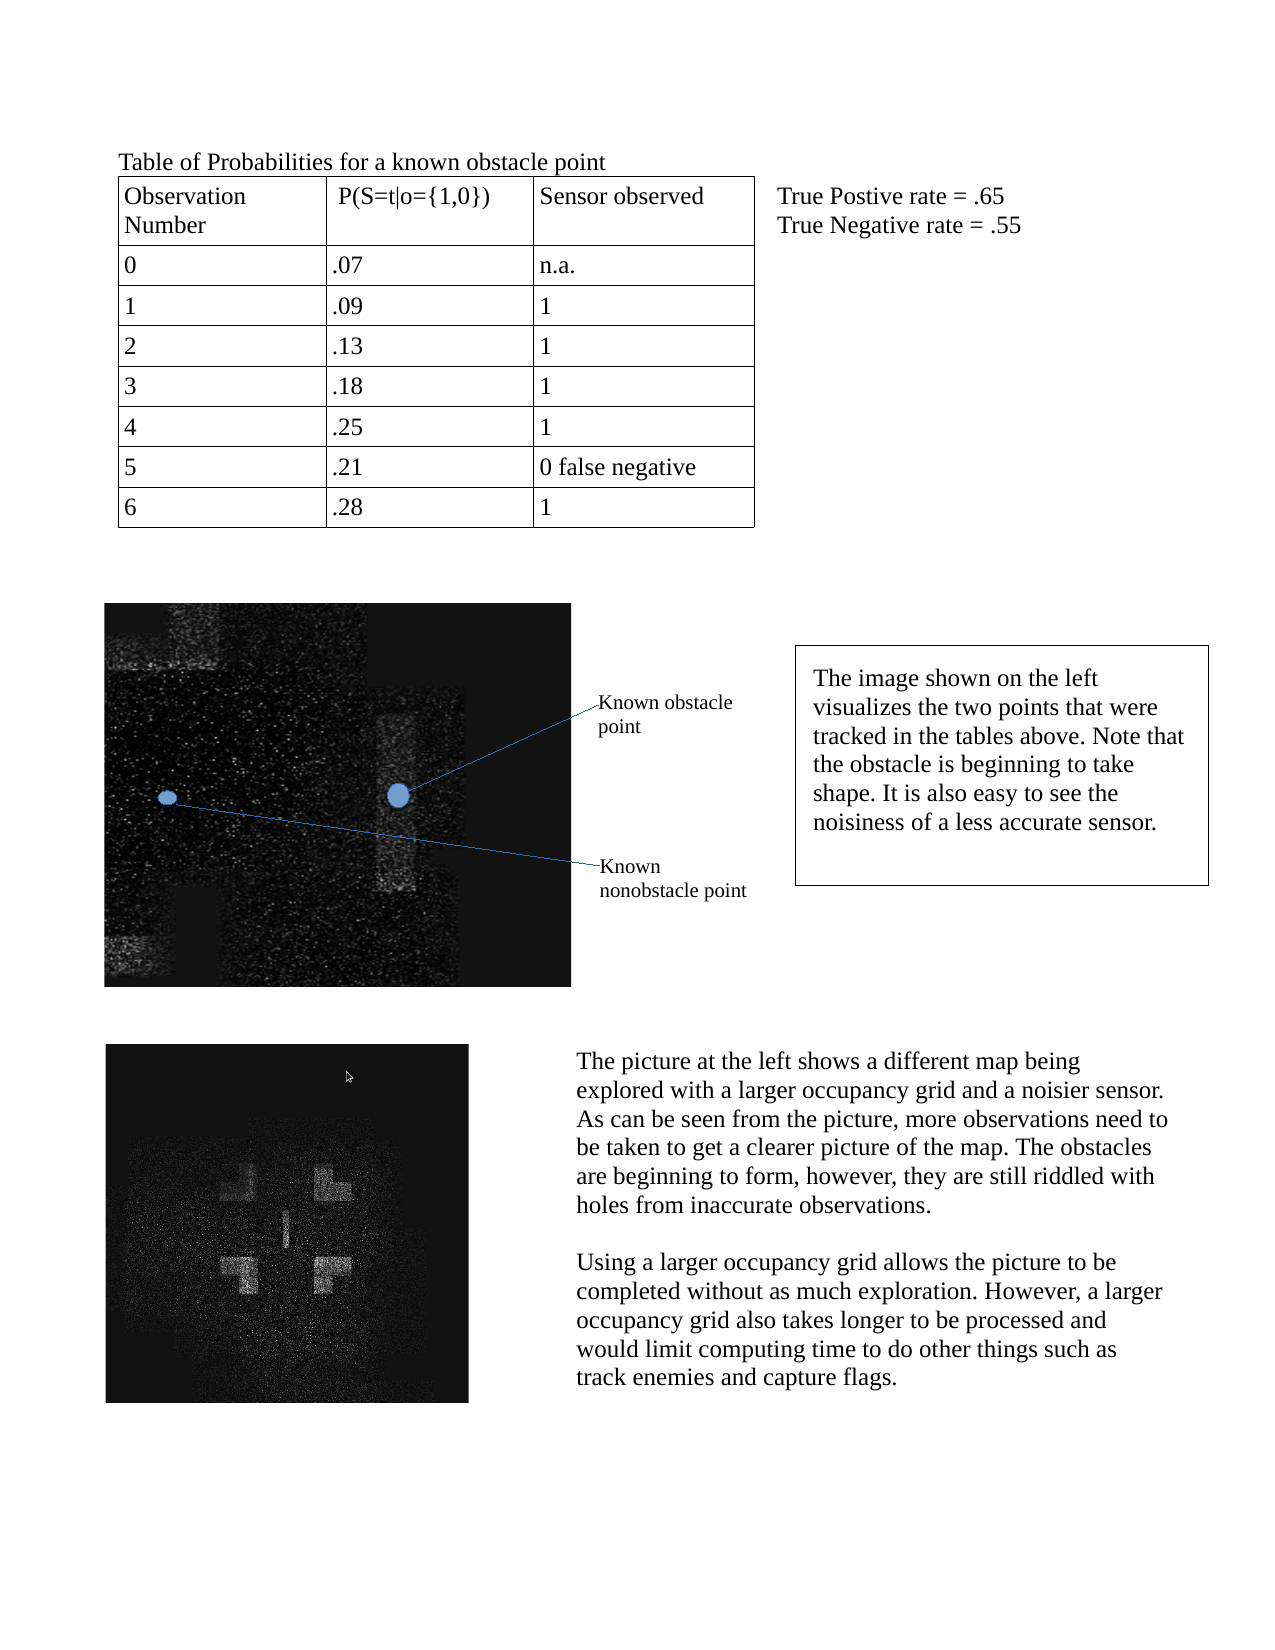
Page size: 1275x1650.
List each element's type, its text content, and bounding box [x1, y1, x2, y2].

table_header Sensor observed [534, 177, 754, 245]
table_cell 1 [119, 286, 326, 325]
table_cell n.a. [534, 246, 754, 285]
picture [364, 1044, 469, 1403]
table_cell 1 [534, 407, 754, 446]
table_cell .13 [327, 326, 533, 366]
table_header P(S=t|o={1,0}) [327, 177, 533, 245]
table_cell 6 [119, 488, 326, 527]
table_cell 1 [534, 326, 754, 366]
table_cell .09 [327, 286, 533, 325]
table_cell 0 false negative [534, 447, 754, 487]
text Table of Probabilities for a known obstacle point [118, 147, 1157, 176]
table_cell .07 [327, 246, 533, 285]
table_cell .21 [327, 447, 533, 487]
table_cell 1 [534, 367, 754, 406]
table_cell 1 [534, 286, 754, 325]
table_cell 2 [119, 326, 326, 366]
table_cell 5 [119, 447, 326, 487]
table_cell .18 [327, 367, 533, 406]
table_cell 3 [119, 367, 326, 406]
table_cell .25 [327, 407, 533, 446]
picture [104, 603, 232, 987]
table_cell 1 [534, 488, 754, 527]
table_cell .28 [327, 488, 533, 527]
table_header Observation Number [119, 177, 326, 245]
table_cell 4 [119, 407, 326, 446]
table_cell 0 [119, 246, 326, 285]
